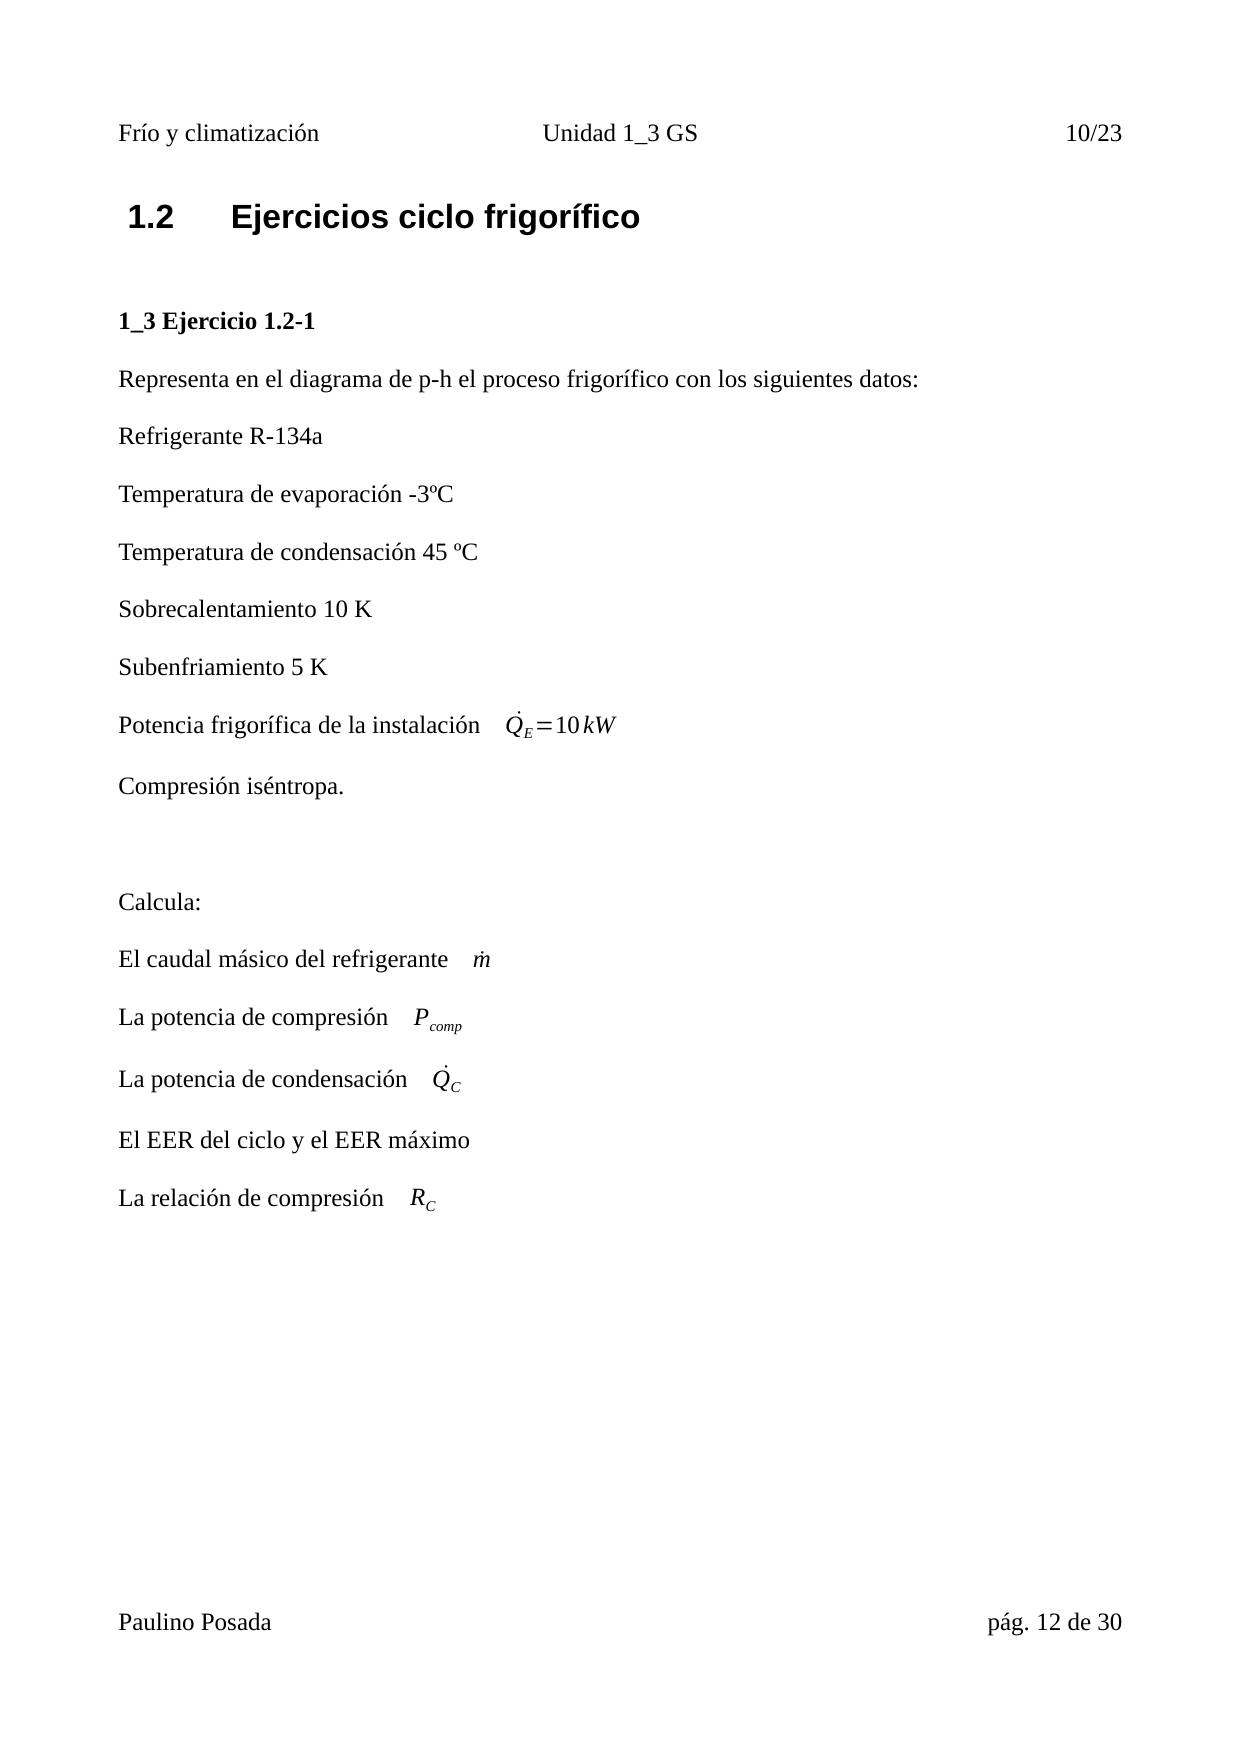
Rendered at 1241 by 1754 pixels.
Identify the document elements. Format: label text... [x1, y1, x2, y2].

text Refrigerante R-134a [118, 421, 1122, 450]
text Temperatura de condensación 45 ºC [118, 537, 1122, 566]
text El caudal másico del refrigerante [118, 944, 1122, 973]
text Sobrecalentamiento 10 K [118, 594, 1122, 623]
text La potencia de condensación [118, 1064, 1122, 1096]
text Subenfriamiento 5 K [118, 652, 1122, 681]
text Compresión iséntropa. [118, 771, 1122, 800]
text El EER del ciclo y el EER máximo [118, 1125, 1122, 1154]
text Temperatura de evaporación -3ºC [118, 479, 1122, 508]
subtitle Ejercicios ciclo frigorífico [118, 197, 1122, 236]
text Representa en el diagrama de p-h el proceso frigorífico con los siguientes datos: [118, 364, 1122, 392]
text La potencia de compresión [118, 1002, 1122, 1035]
text 1_3 Ejercicio 1.2-1 [118, 306, 1122, 335]
text Potencia frigorífica de la instalación [118, 710, 1122, 742]
text Calcula: [118, 887, 1122, 916]
text La relación de compresión [118, 1183, 1122, 1215]
